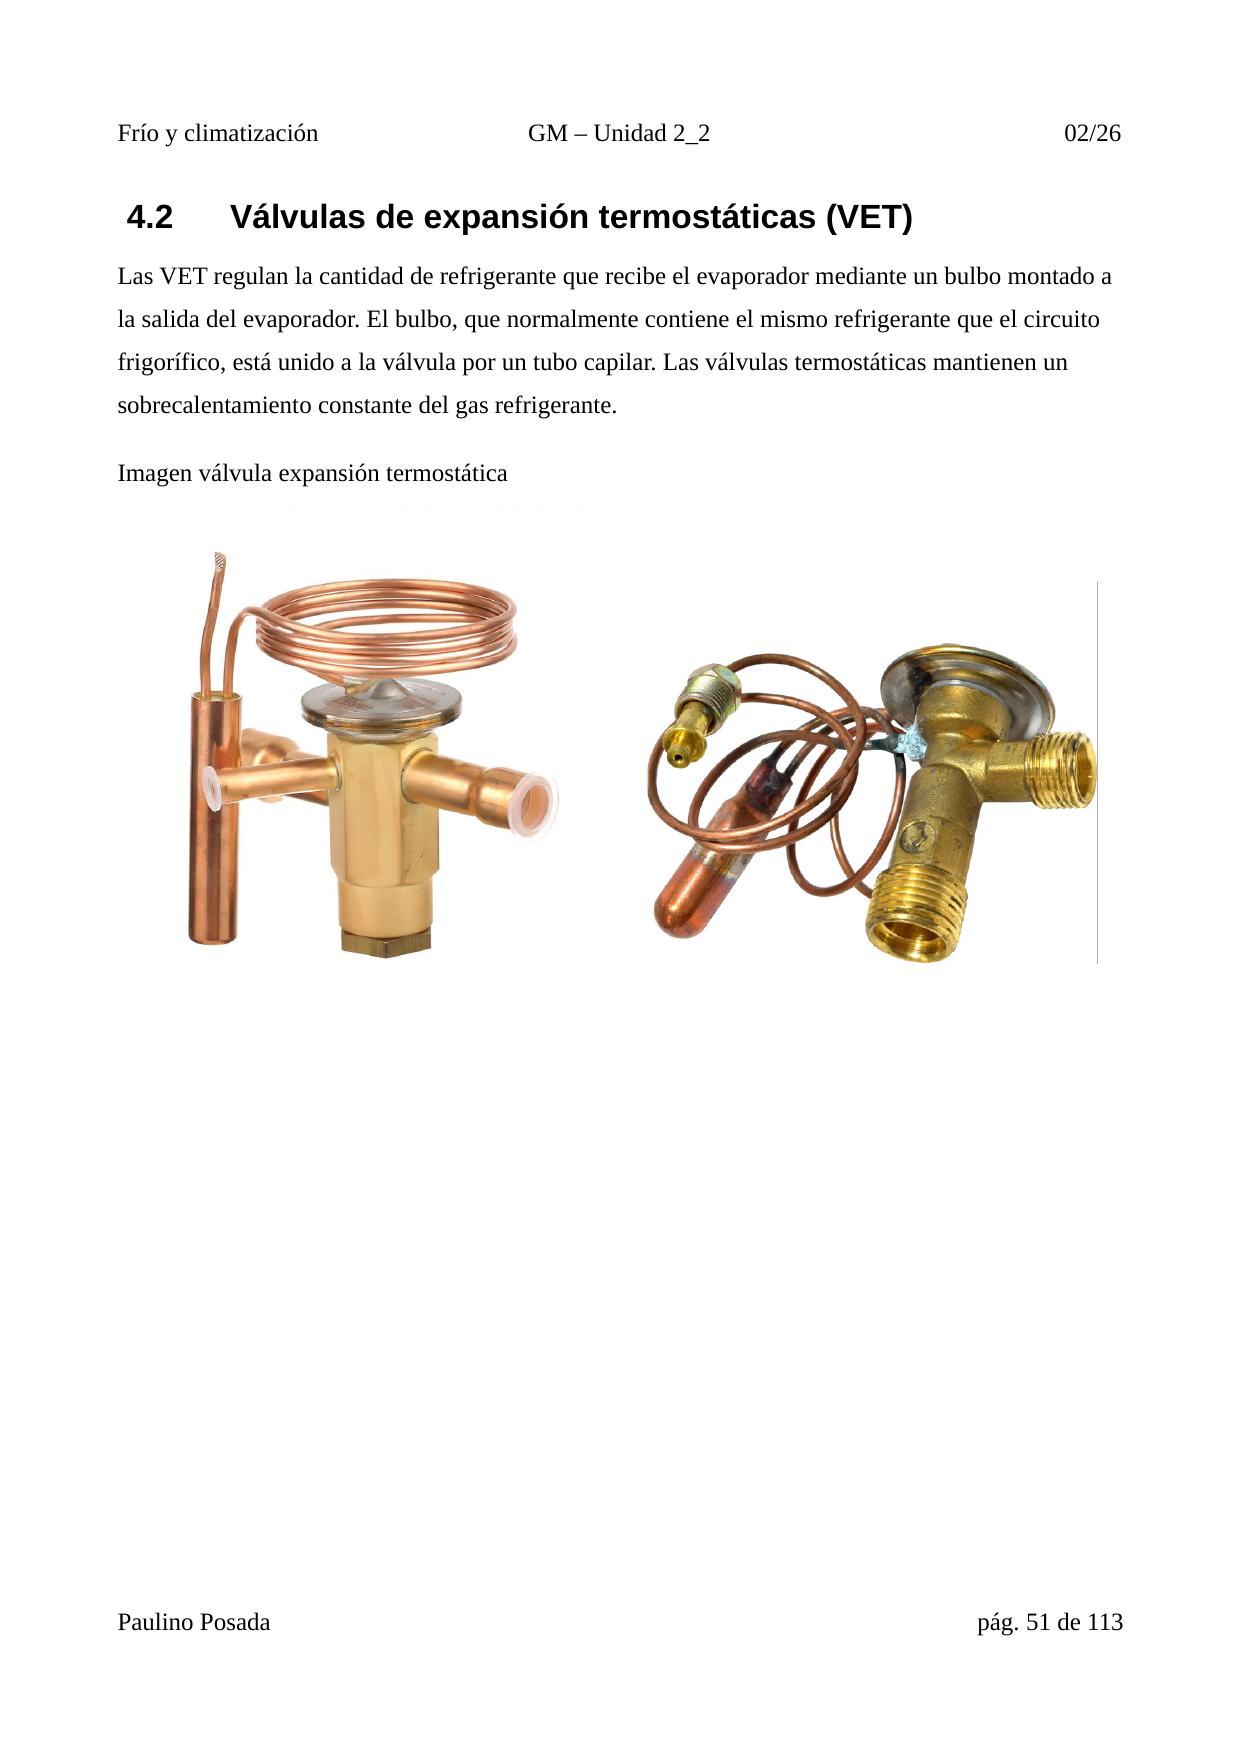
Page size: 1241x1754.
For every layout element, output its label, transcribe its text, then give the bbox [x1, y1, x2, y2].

picture [134, 500, 585, 982]
text Imagen válvula expansión termostática [117, 458, 1123, 487]
text Las VET regulan la cantidad de refrigerante que recibe el evaporador mediante un bulbo montado a la salida del evaporador. El bulbo, que normalmente contiene el mismo refrigerante que el circuito frigorífico, está unido a la válvula por un tubo capilar. Las válvulas termostáticas mantienen un sobrecalentamiento constante del gas refrigerante. [117, 261, 1123, 419]
picture [647, 581, 1098, 964]
subtitle Válvulas de expansión termostáticas (VET) [117, 197, 1123, 236]
